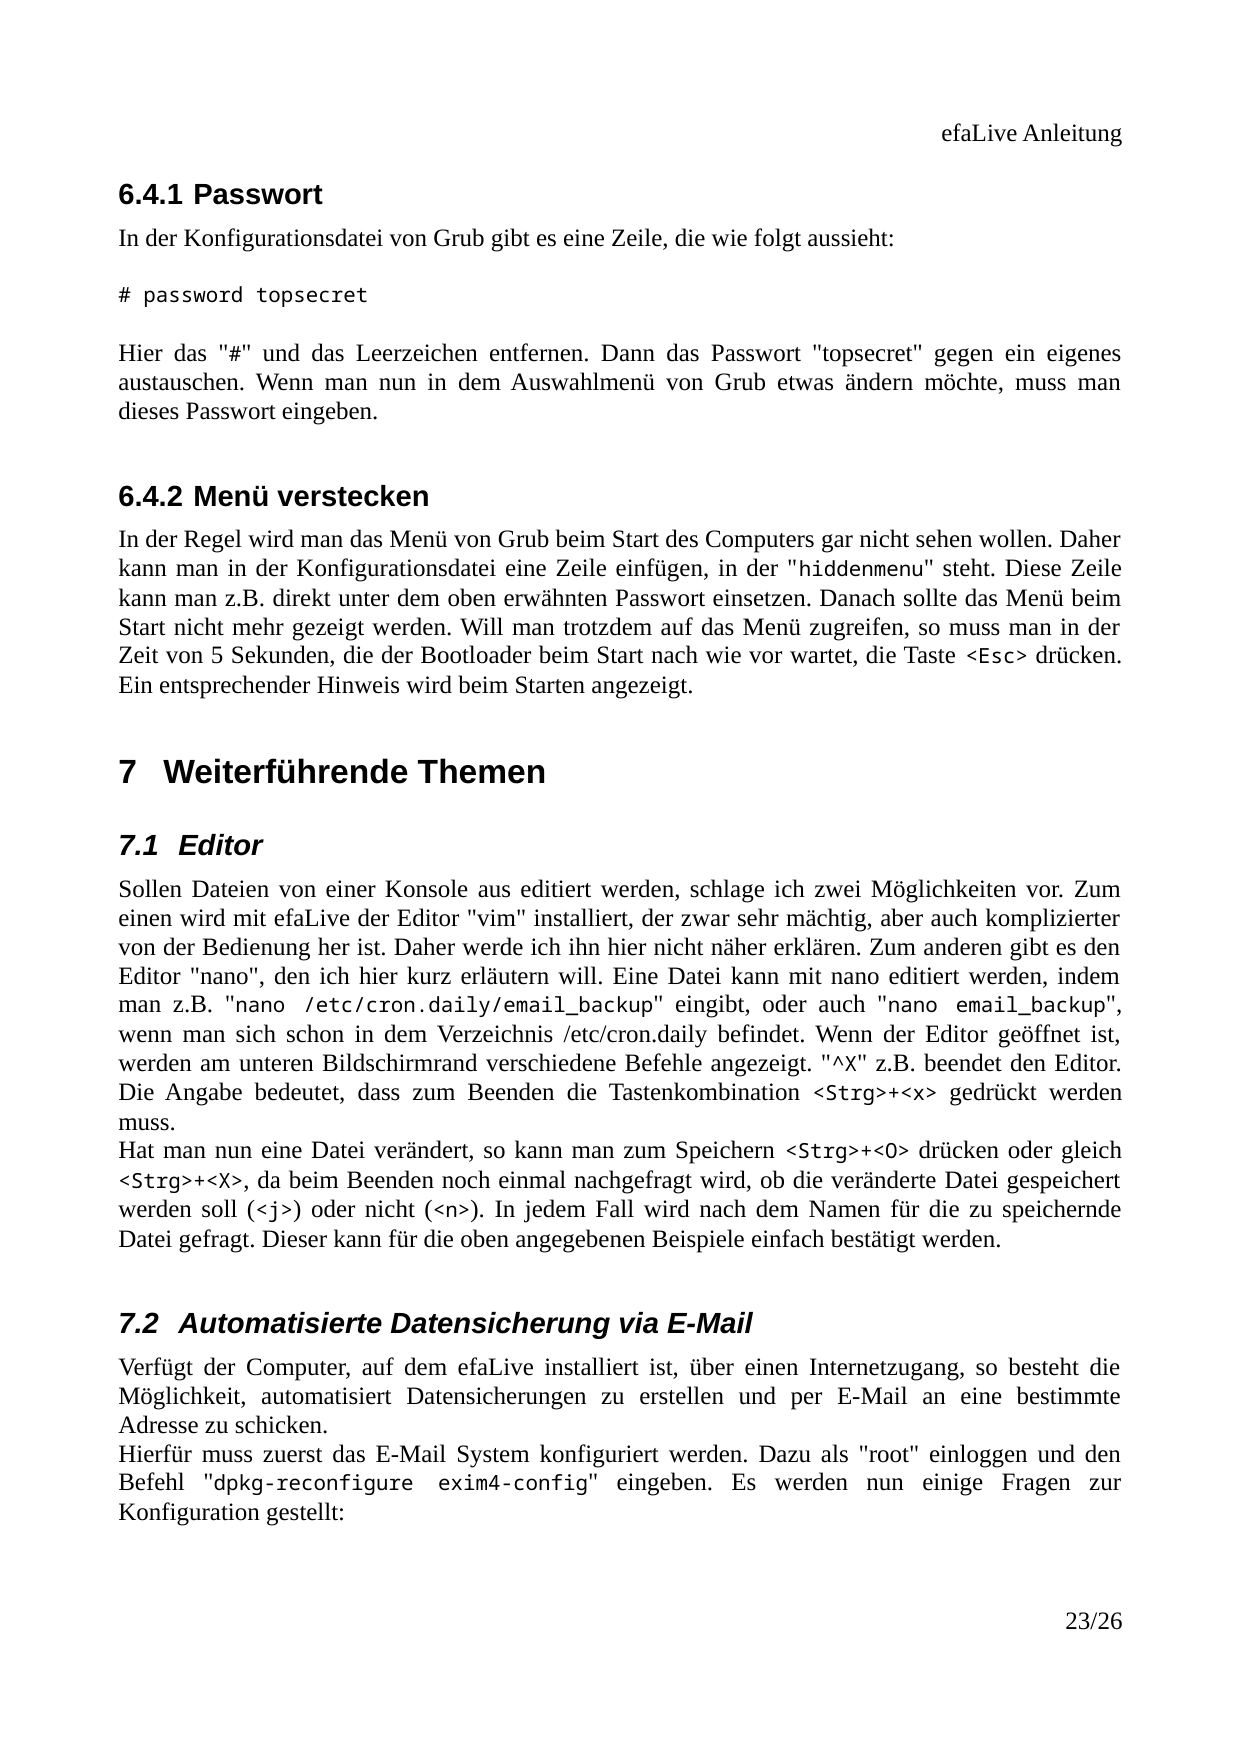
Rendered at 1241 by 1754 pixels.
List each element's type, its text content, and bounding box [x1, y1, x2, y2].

text Hat man nun eine Datei verändert, so kann man zum Speichern <Strg>+<O> drücken oder gleich <Strg>+<X>, da beim Beenden noch einmal nachgefragt wird, ob die veränderte Datei gespeichert werden soll (<j>) oder nicht (<n>). In jedem Fall wird nach dem Namen für die zu speichernde Datei gefragt. Dieser kann für die oben angegebenen Beispiele einfach bestätigt werden. [118, 1135, 1122, 1253]
text Hier das "#" und das Leerzeichen entfernen. Dann das Passwort "topsecret" gegen ein eigenes austauschen. Wenn man nun in dem Auswahlmenü von Grub etwas ändern möchte, muss man dieses Passwort eingeben. [118, 338, 1122, 425]
text Verfügt der Computer, auf dem efaLive installiert ist, über einen Internetzugang, so besteht die Möglichkeit, automatisiert Datensicherungen zu erstellen und per E-Mail an eine bestimmte Adresse zu schicken. [118, 1352, 1122, 1439]
subtitle Automatisierte Datensicherung via E-Mail [118, 1306, 1122, 1340]
subtitle Menü verstecken [118, 478, 1122, 512]
text Sollen Dateien von einer Konsole aus editiert werden, schlage ich zwei Möglichkeiten vor. Zum einen wird mit efaLive der Editor "vim" installiert, der zwar sehr mächtig, aber auch komplizierter von der Bedienung her ist. Daher werde ich ihn hier nicht näher erklären. Zum anderen gibt es den Editor "nano", den ich hier kurz erläutern will. Eine Datei kann mit nano editiert werden, indem man z.B. "nano /etc/cron.daily/email_backup" eingibt, oder auch "nano email_backup", wenn man sich schon in dem Verzeichnis /etc/cron.daily befindet. Wenn der Editor geöffnet ist, werden am unteren Bildschirmrand verschiedene Befehle angezeigt. "^X" z.B. beendet den Editor. Die Angabe bedeutet, dass zum Beenden die Tastenkombination <Strg>+<x> gedrückt werden muss. [118, 874, 1122, 1135]
subtitle Passwort [118, 177, 1122, 211]
text In der Konfigurationsdatei von Grub gibt es eine Zeile, die wie folgt aussieht: [118, 223, 1122, 252]
text Hierfür muss zuerst das E-Mail System konfiguriert werden. Dazu als "root" einloggen und den Befehl "dpkg-reconfigure exim4-config" eingeben. Es werden nun einige Fragen zur Konfiguration gestellt: [118, 1439, 1122, 1526]
subtitle Editor [118, 828, 1122, 862]
text In der Regel wird man das Menü von Grub beim Start des Computers gar nicht sehen wollen. Daher kann man in der Konfigurationsdatei eine Zeile einfügen, in der "hiddenmenu" steht. Diese Zeile kann man z.B. direkt unter dem oben erwähnten Passwort einsetzen. Danach sollte das Menü beim Start nicht mehr gezeigt werden. Will man trotzdem auf das Menü zugreifen, so muss man in der Zeit von 5 Sekunden, die der Bootloader beim Start nach wie vor wartet, die Taste <Esc> drücken. Ein entsprechender Hinweis wird beim Starten angezeigt. [118, 524, 1122, 698]
text # password topsecret [118, 281, 1122, 309]
subtitle Weiterführende Themen [118, 752, 1122, 791]
